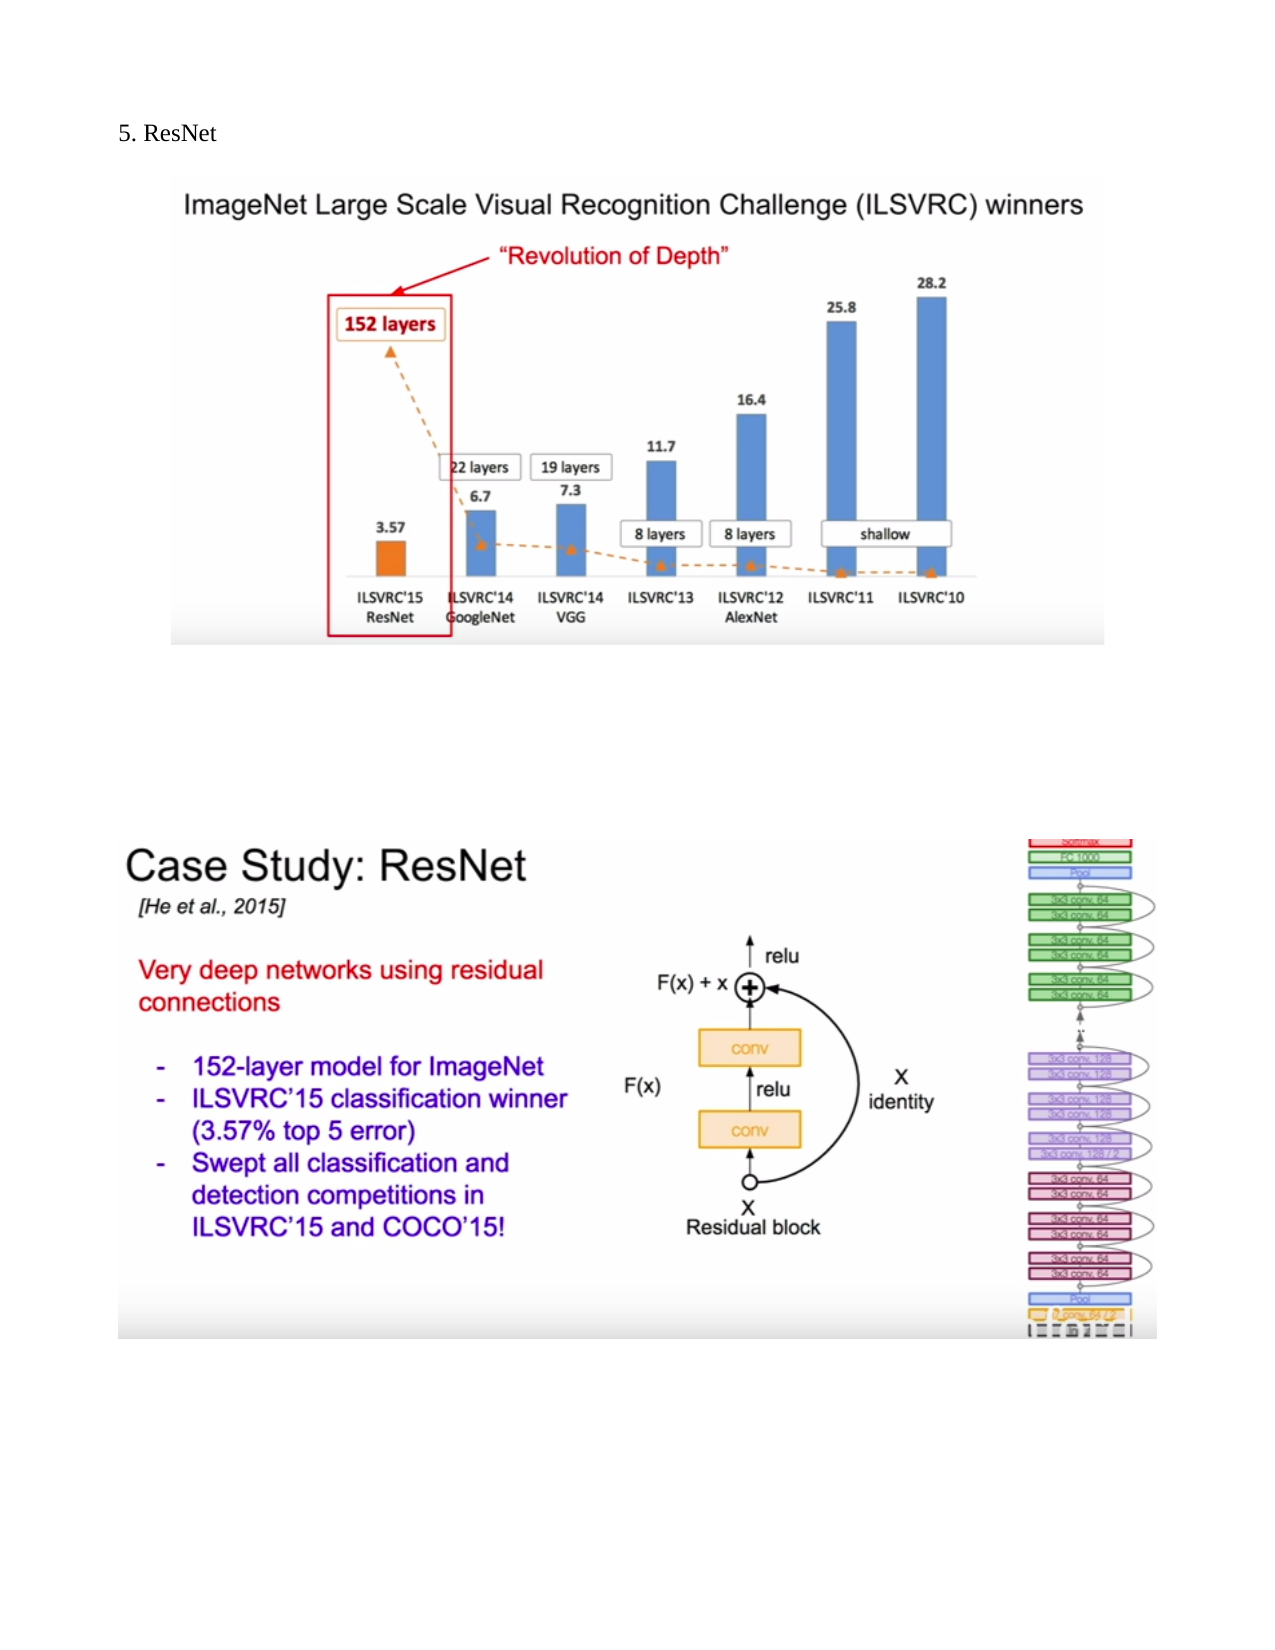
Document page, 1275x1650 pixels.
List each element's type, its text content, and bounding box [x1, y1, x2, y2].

picture [118, 839, 1157, 1339]
picture [170, 175, 1105, 645]
text 5. ResNet [118, 118, 1157, 147]
